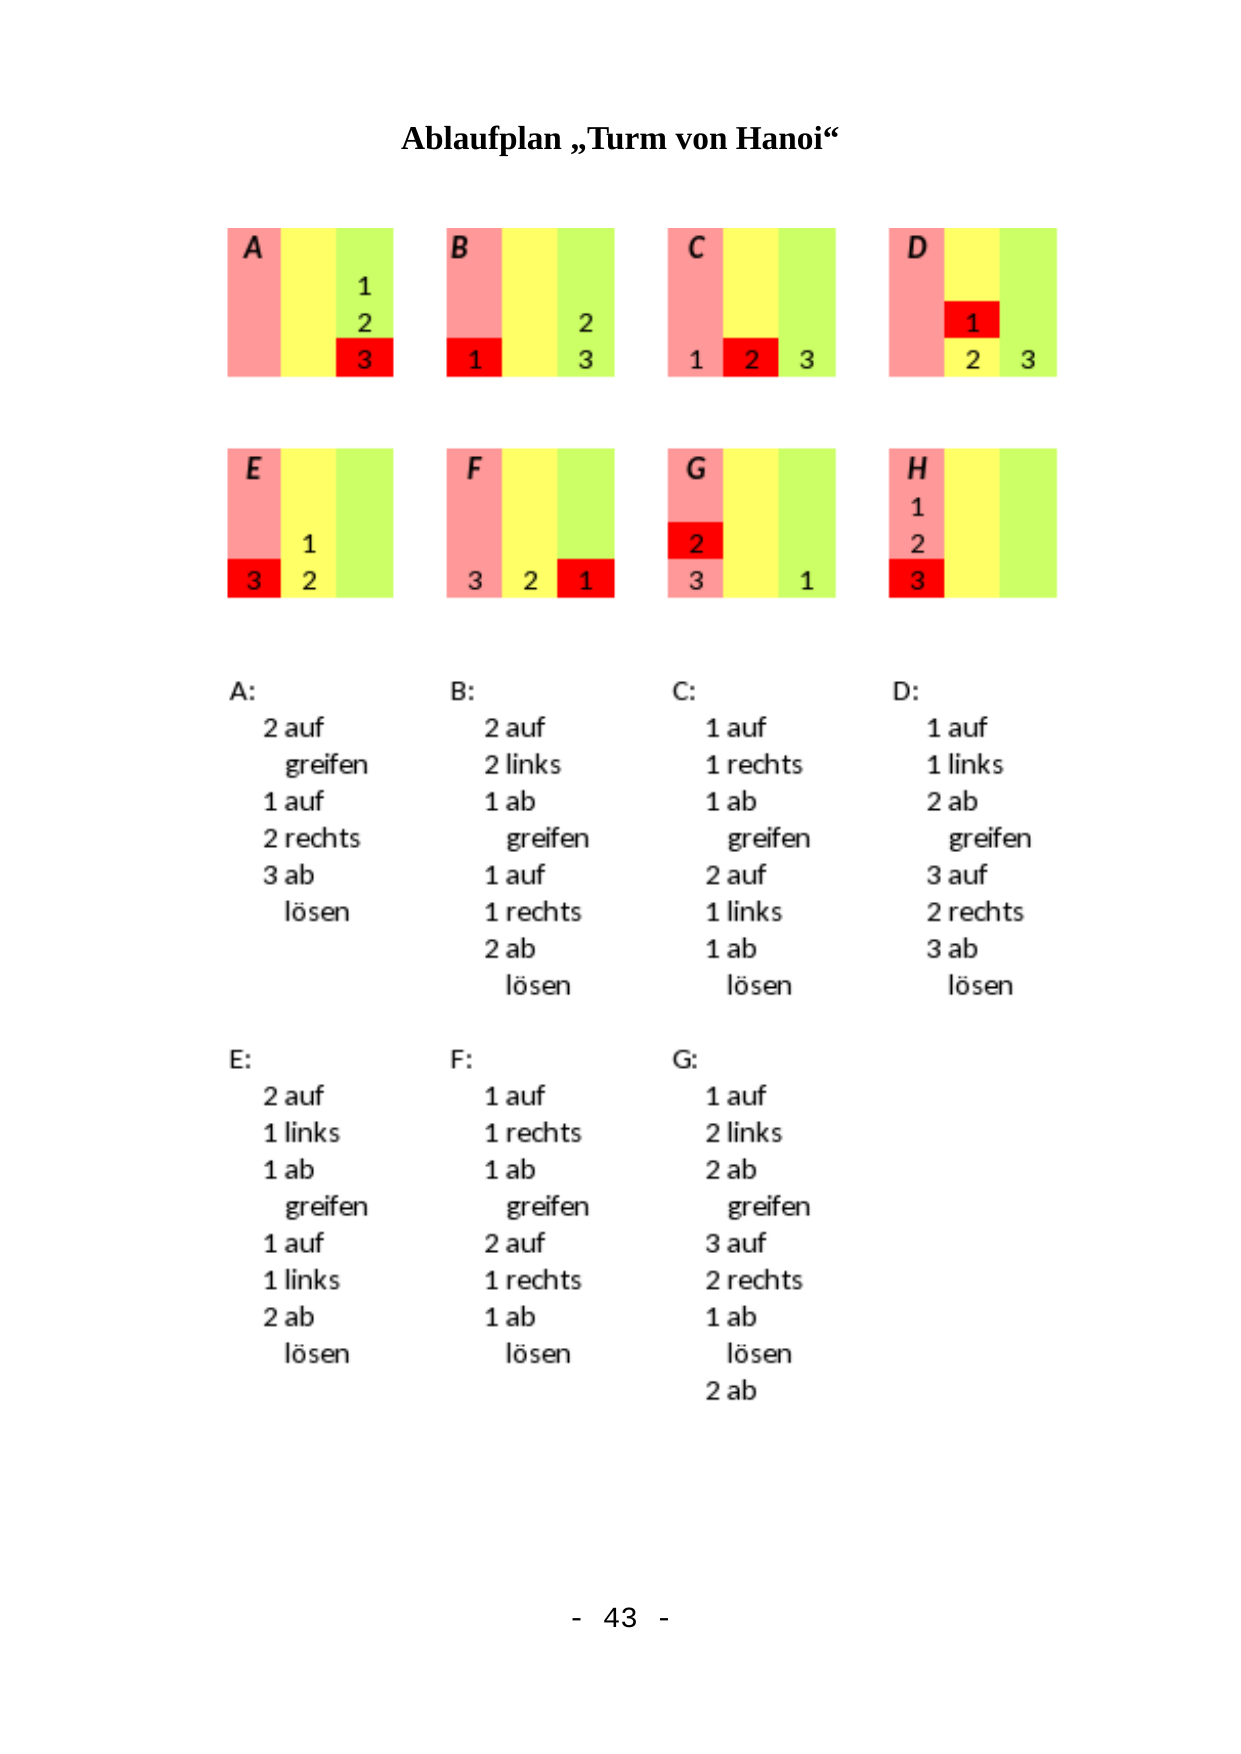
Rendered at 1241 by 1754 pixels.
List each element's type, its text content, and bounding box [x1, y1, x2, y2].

picture [226, 228, 1080, 1433]
text Ablaufplan „Turm von Hanoi“ [118, 118, 1122, 156]
